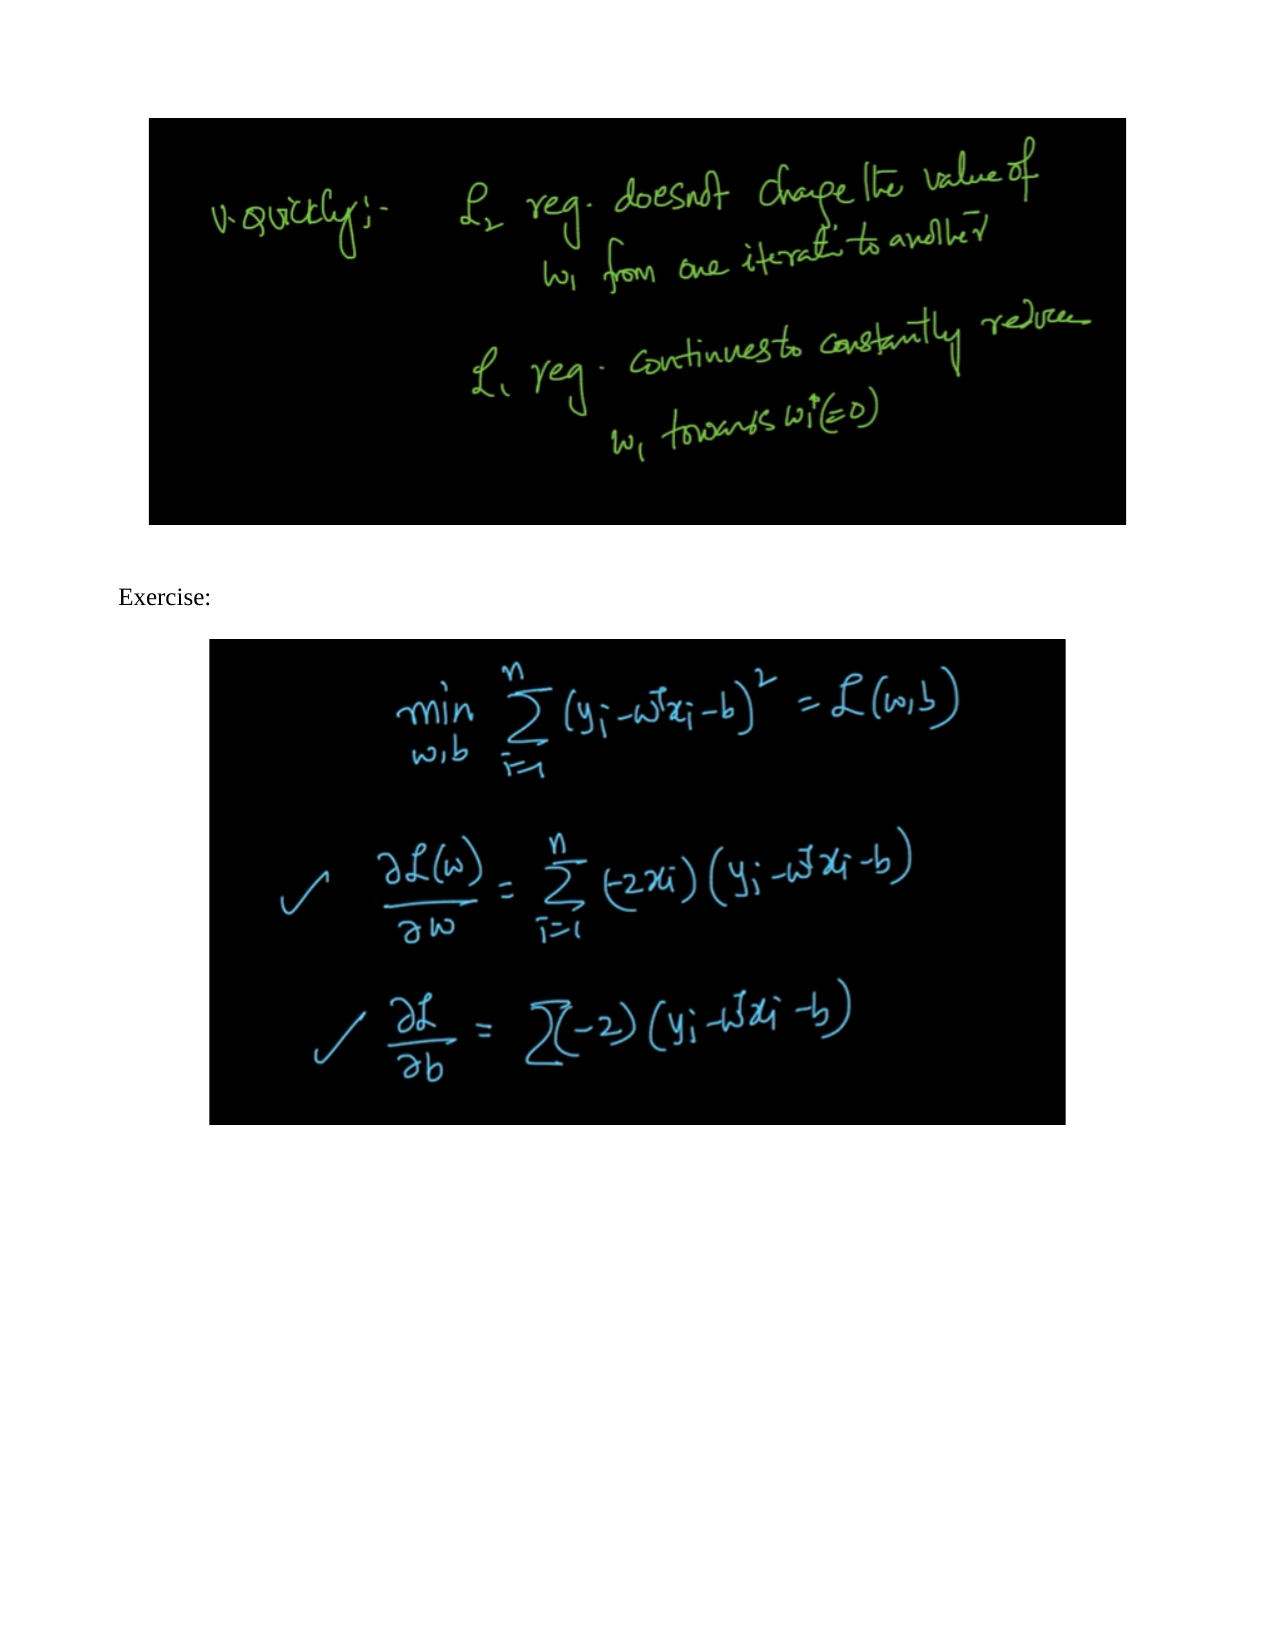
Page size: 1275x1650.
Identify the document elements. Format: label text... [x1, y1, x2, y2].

picture [148, 118, 1127, 525]
text Exercise: [118, 582, 1157, 611]
picture [209, 639, 1066, 1125]
